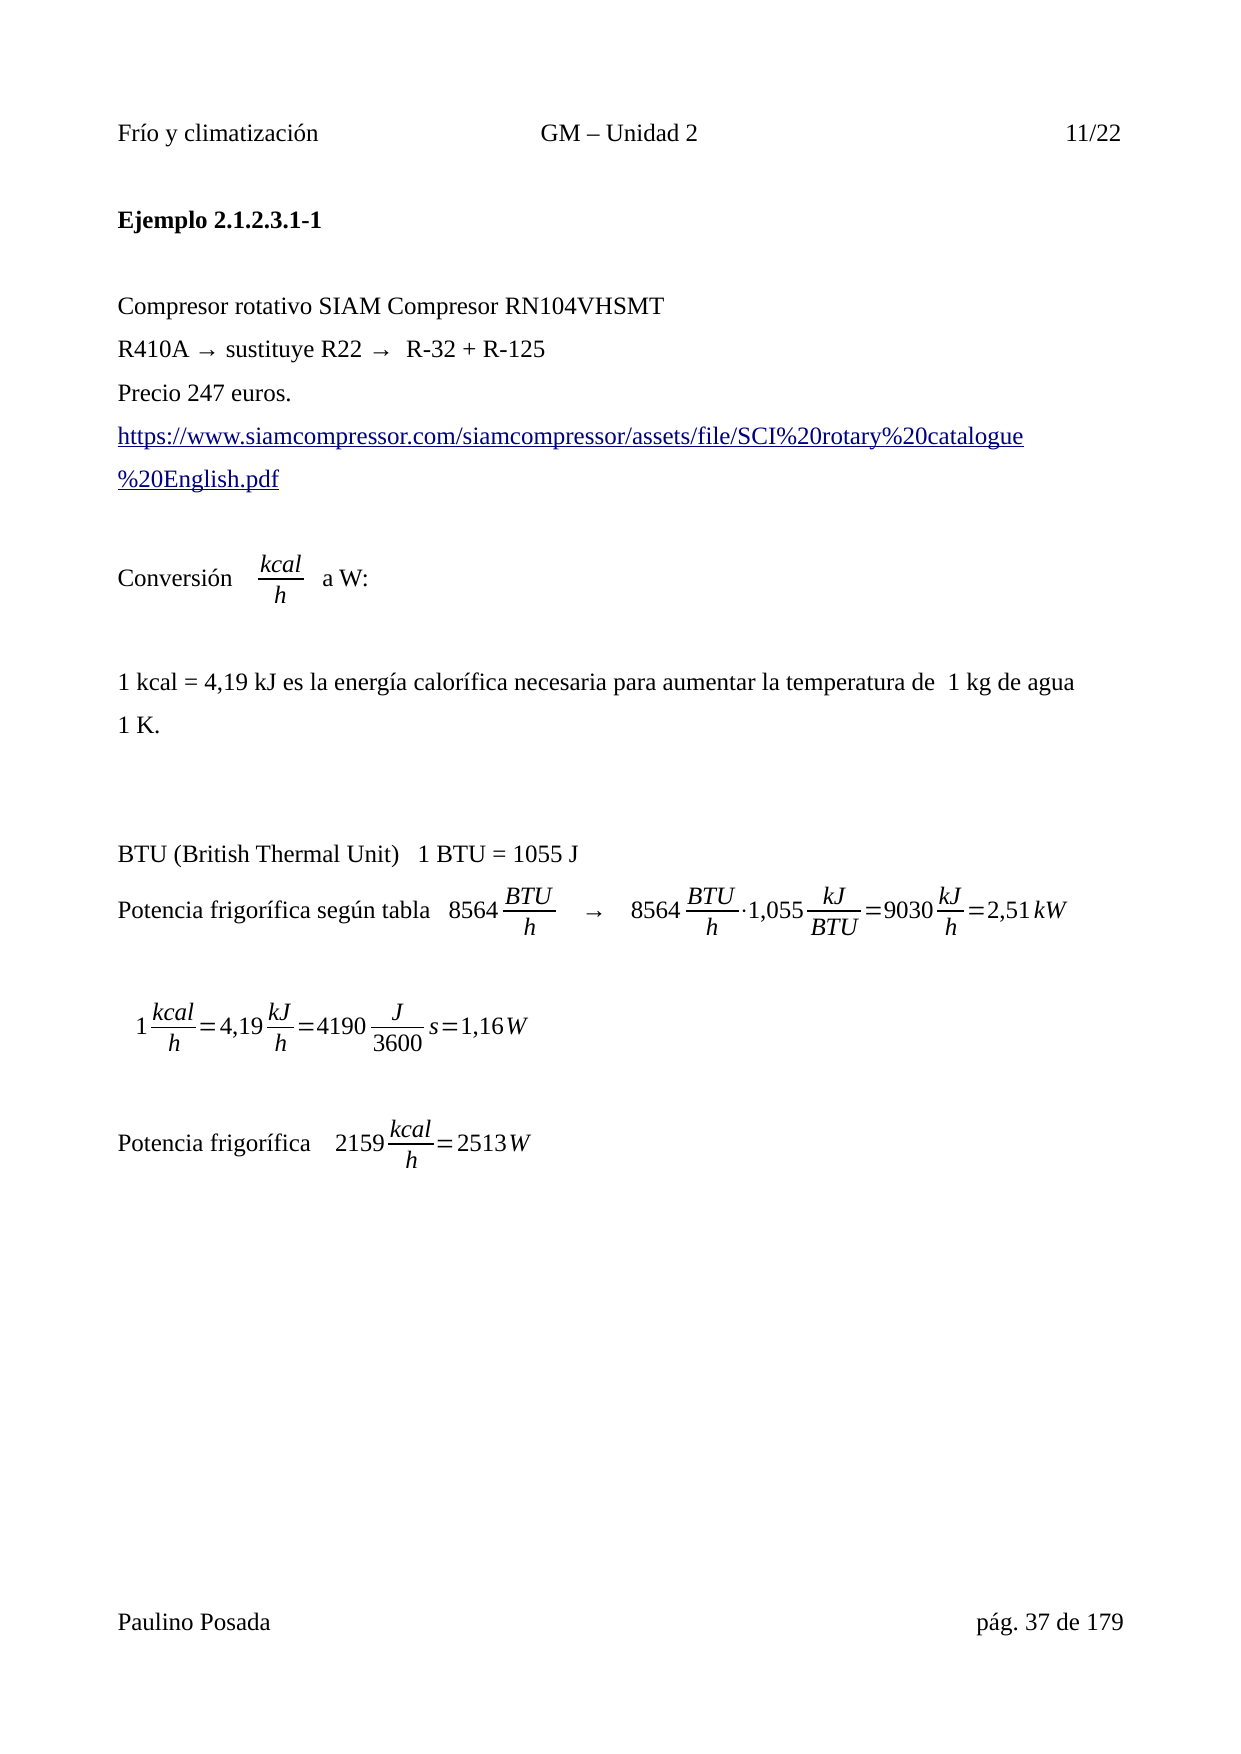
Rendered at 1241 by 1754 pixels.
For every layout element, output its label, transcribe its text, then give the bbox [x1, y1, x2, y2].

text Precio 247 euros. [117, 378, 1123, 406]
text R410A → sustituye R22 → R-32 + R-125 [117, 334, 1123, 363]
text Ejemplo 2.1.2.3.1-1 [117, 205, 1123, 234]
text 1 kcal = 4,19 kJ es la energía calorífica necesaria para aumentar la temperatura de 1 kg de agua [117, 667, 1123, 695]
text Potencia frigorífica según tabla → [117, 882, 1123, 941]
text https://www.siamcompressor.com/siamcompressor/assets/file/SCI%20rotary%20catalogue%20English.pdf [117, 421, 1123, 493]
text Compresor rotativo SIAM Compresor RN104VHSMT [117, 291, 1123, 320]
text Potencia frigorífica [117, 1115, 1123, 1174]
text Conversión a W: [117, 550, 1123, 609]
text 1 K. [117, 710, 1123, 738]
text BTU (British Thermal Unit) 1 BTU = 1055 J [117, 839, 1123, 868]
